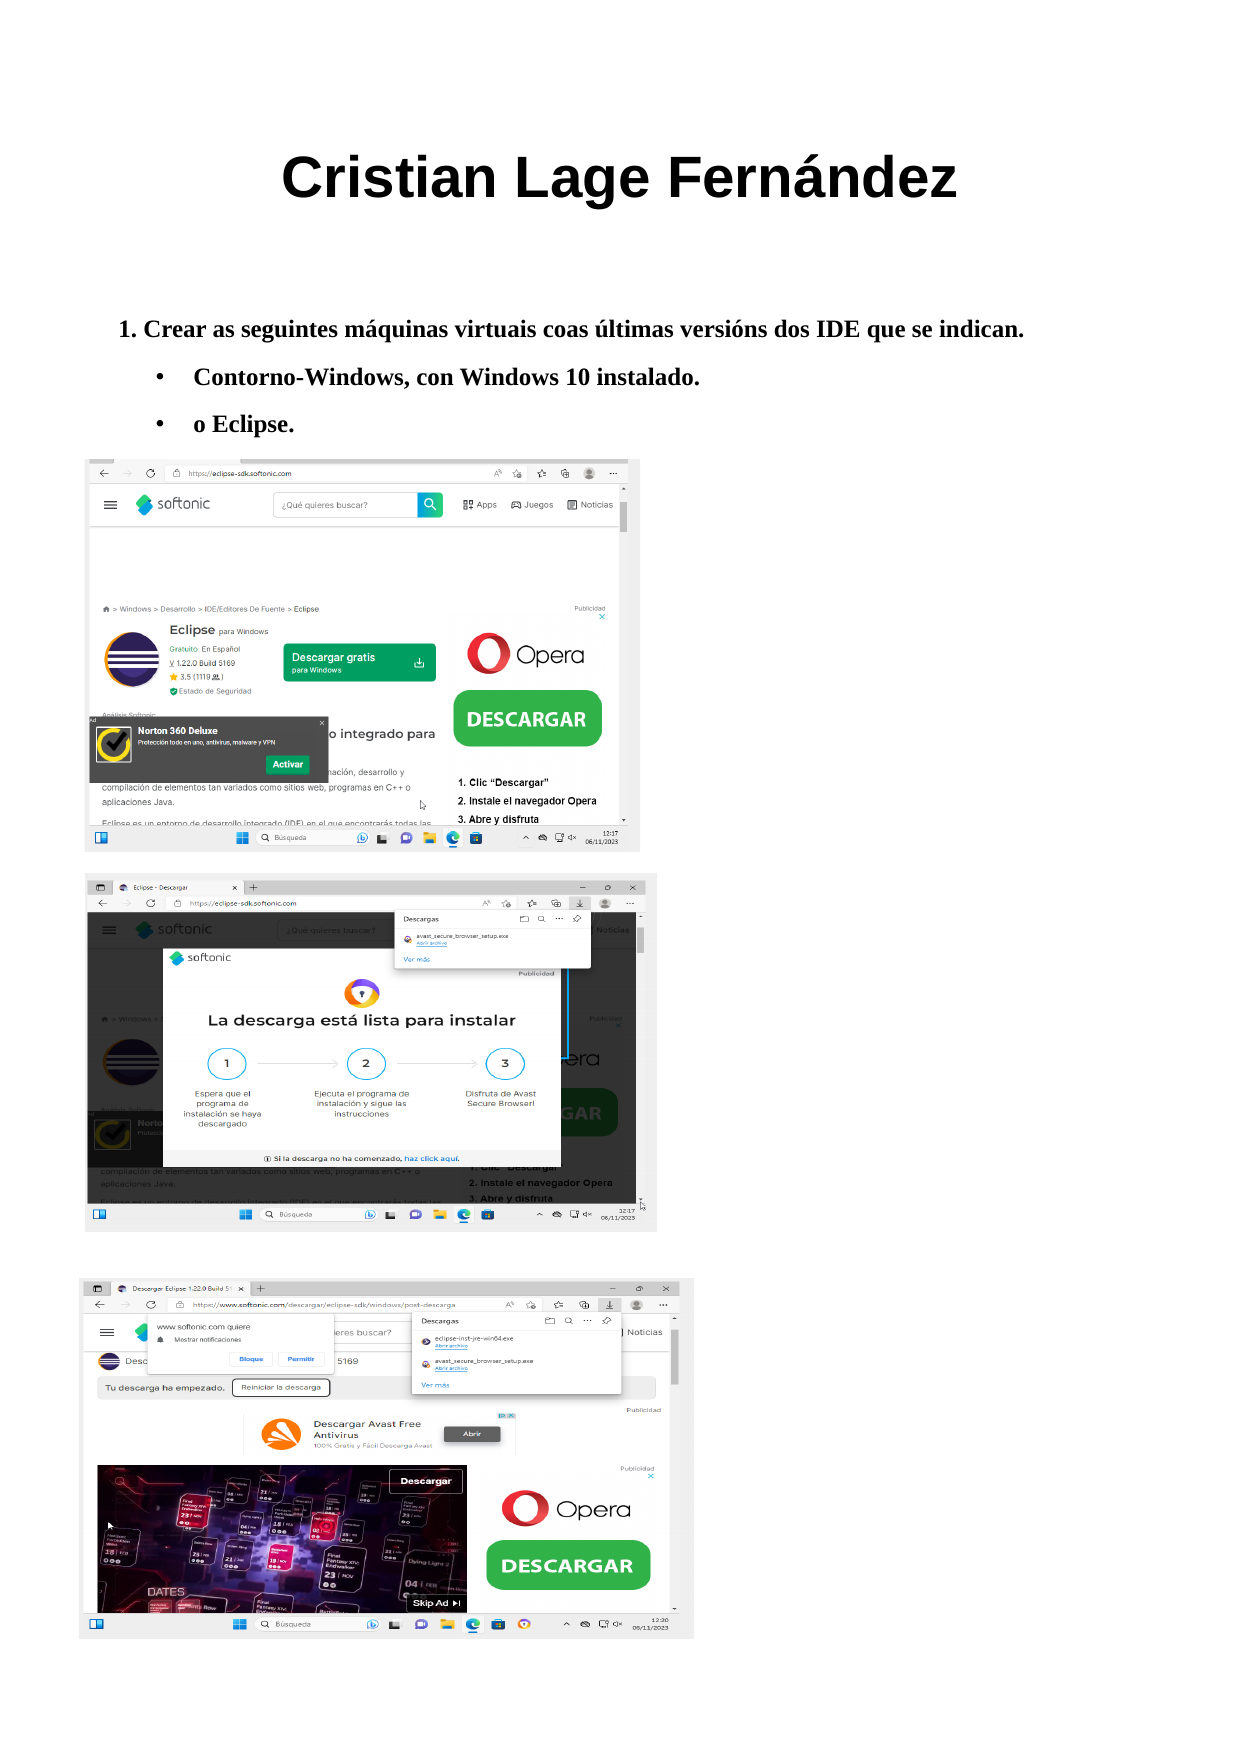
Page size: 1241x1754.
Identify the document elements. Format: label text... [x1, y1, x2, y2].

title Cristian Lage Fernández [118, 143, 1122, 210]
picture [85, 873, 657, 1232]
picture [78, 1278, 695, 1639]
picture [84, 459, 641, 852]
list Contorno-Windows, con Windows 10 instalado. [156, 362, 1122, 391]
list o Eclipse. [156, 409, 1122, 438]
text 1. Crear as seguintes máquinas virtuais coas últimas versións dos IDE que se indican. [118, 314, 1122, 343]
